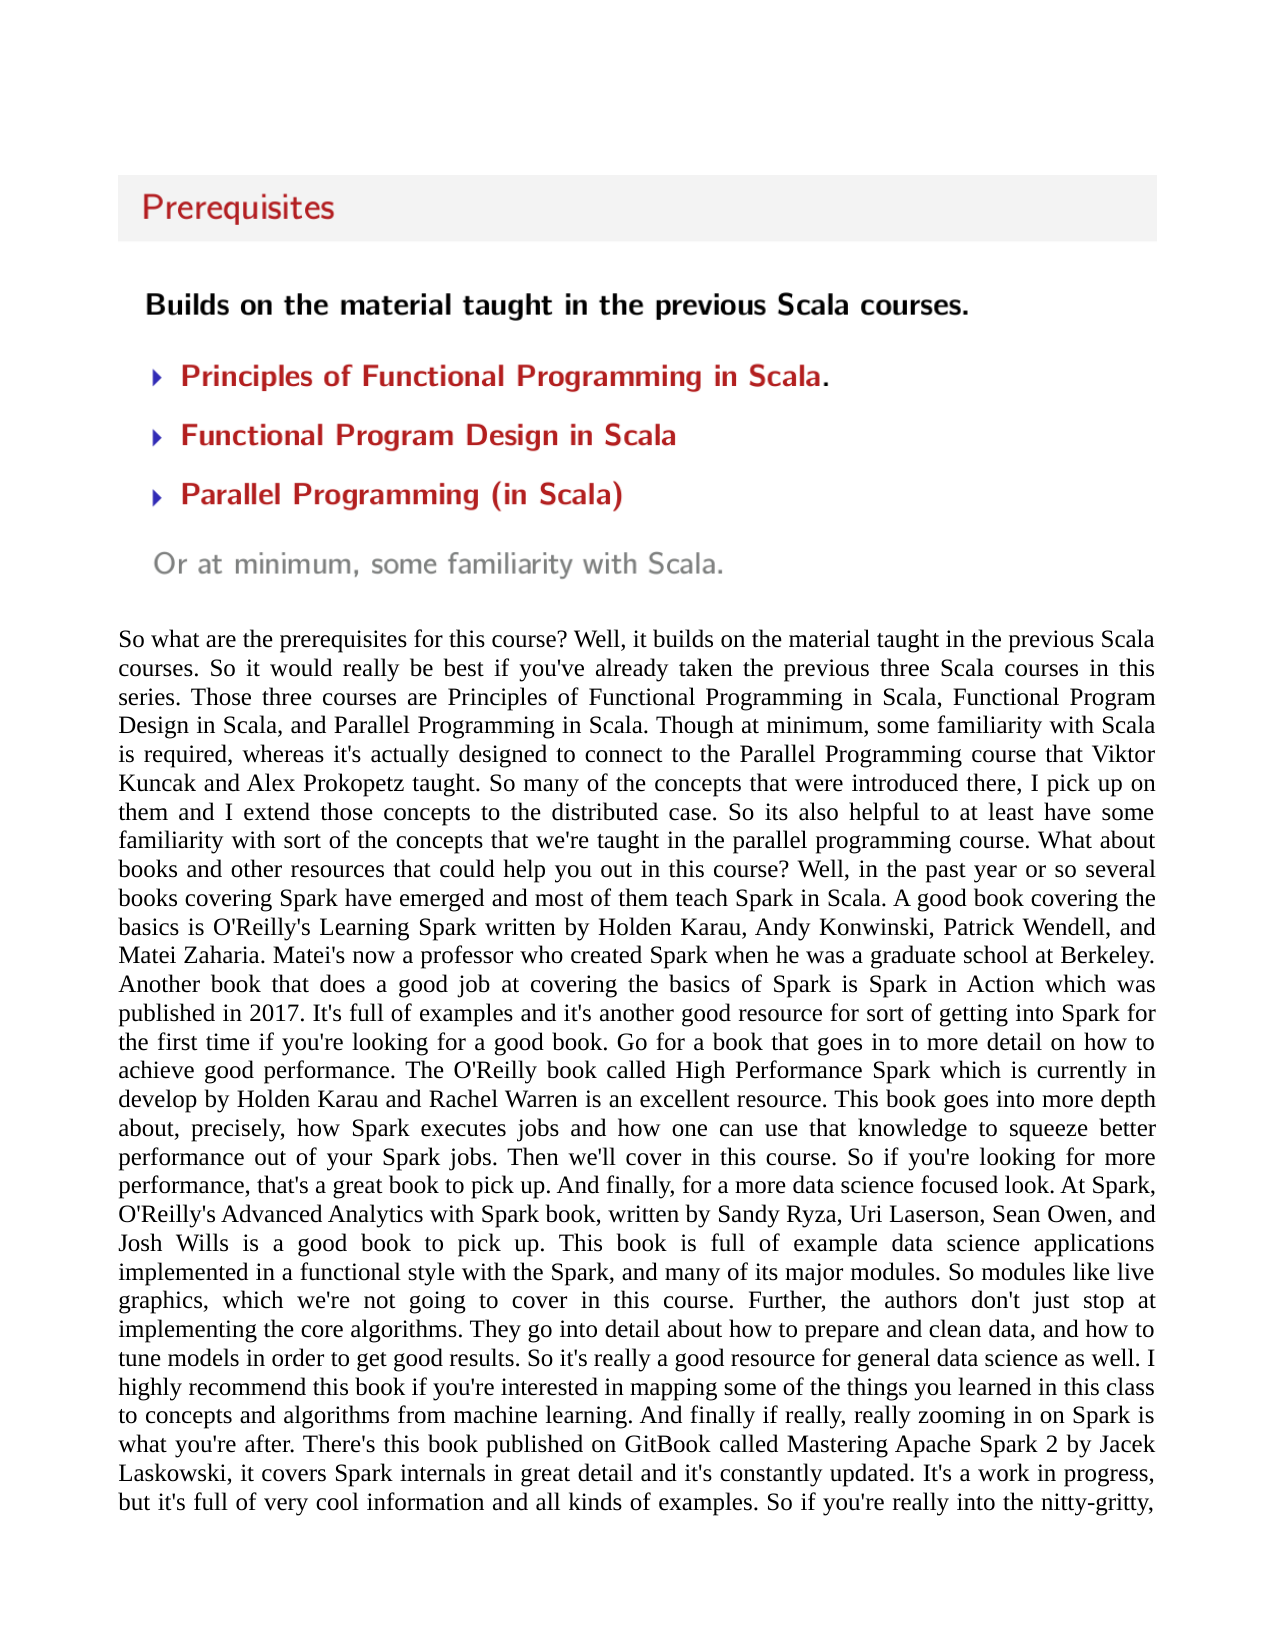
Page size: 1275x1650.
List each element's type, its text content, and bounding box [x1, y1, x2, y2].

picture [118, 175, 1157, 596]
text So what are the prerequisites for this course? Well, it builds on the material taught in the previous Scala courses. So it would really be best if you've already taken the previous three Scala courses in this series. Those three courses are Principles of Functional Programming in Scala, Functional Program Design in Scala, and Parallel Programming in Scala. Though at minimum, some familiarity with Scala is required, whereas it's actually designed to connect to the Parallel Programming course that Viktor Kuncak and Alex Prokopetz taught. So many of the concepts that were introduced there, I pick up on them and I extend those concepts to the distributed case. So its also helpful to at least have some familiarity with sort of the concepts that we're taught in the parallel programming course. What about books and other resources that could help you out in this course? Well, in the past year or so several books covering Spark have emerged and most of them teach Spark in Scala. A good book covering the basics is O'Reilly's Learning Spark written by Holden Karau, Andy Konwinski, Patrick Wendell, and Matei Zaharia. Matei's now a professor who created Spark when he was a graduate school at Berkeley. Another book that does a good job at covering the basics of Spark is Spark in Action which was published in 2017. It's full of examples and it's another good resource for sort of getting into Spark for the first time if you're looking for a good book. Go for a book that goes in to more detail on how to achieve good performance. The O'Reilly book called High Performance Spark which is currently in develop by Holden Karau and Rachel Warren is an excellent resource. This book goes into more depth about, precisely, how Spark executes jobs and how one can use that knowledge to squeeze better performance out of your Spark jobs. Then we'll cover in this course. So if you're looking for more performance, that's a great book to pick up. And finally, for a more data science focused look. At Spark, O'Reilly's Advanced Analytics with Spark book, written by Sandy Ryza, Uri Laserson, Sean Owen, and Josh Wills is a good book to pick up. This book is full of example data science applications implemented in a functional style with the Spark, and many of its major modules. So modules like live graphics, which we're not going to cover in this course. Further, the authors don't just stop at implementing the core algorithms. They go into detail about how to prepare and clean data, and how to tune models in order to get good results. So it's really a good resource for general data science as well. I highly recommend this book if you're interested in mapping some of the things you learned in this class to concepts and algorithms from machine learning. And finally if really, really zooming in on Spark is what you're after. There's this book published on GitBook called Mastering Apache Spark 2 by Jacek Laskowski, it covers Spark internals in great detail and it's constantly updated. It's a work in progress, but it's full of very cool information and all kinds of examples. So if you're really into the nitty-gritty, [118, 624, 1157, 1515]
